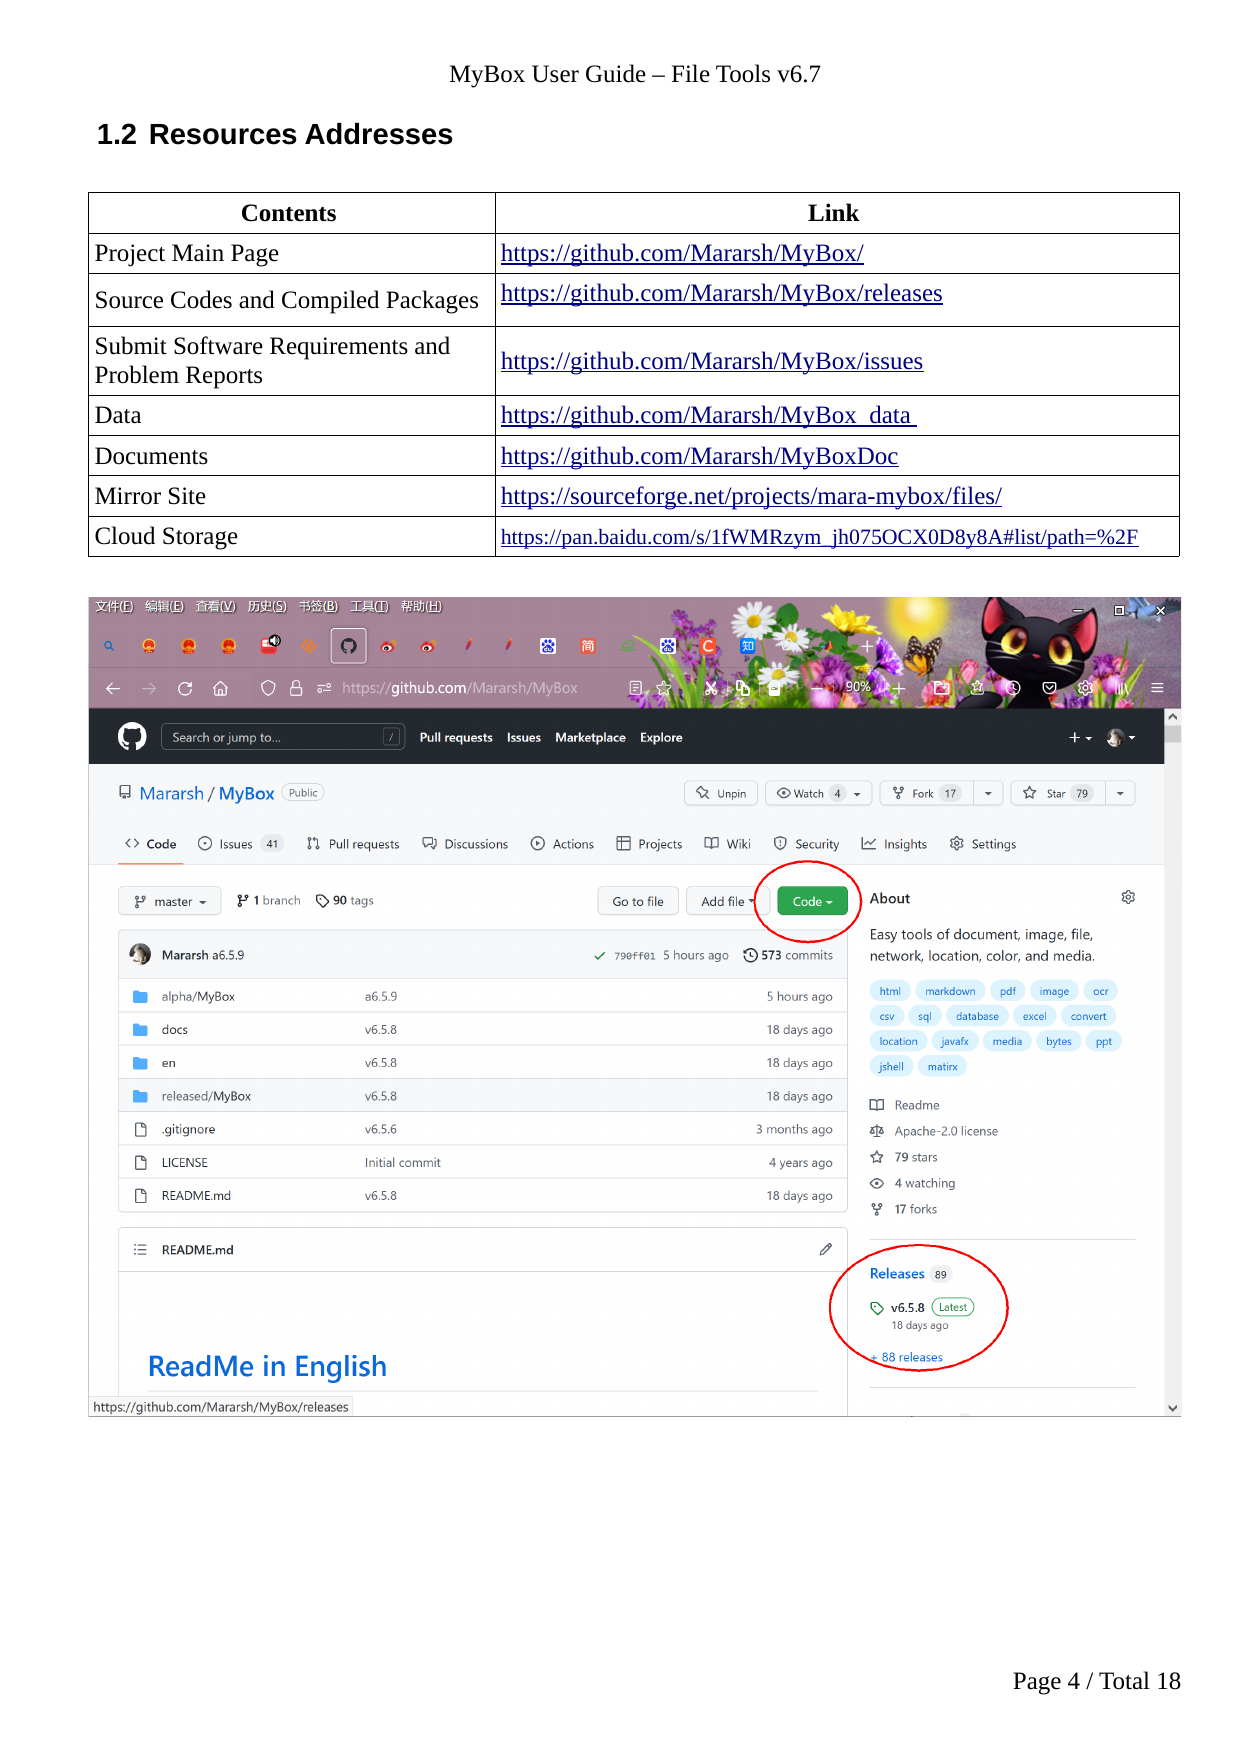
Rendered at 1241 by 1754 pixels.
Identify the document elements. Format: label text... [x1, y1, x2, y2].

picture [88, 597, 1182, 1417]
table_cell Documents [89, 436, 495, 475]
table_cell https://github.com/Mararsh/MyBox/releases [496, 274, 1179, 326]
table_cell Project Main Page [89, 234, 495, 273]
subtitle Resources Addresses [88, 117, 1181, 151]
table_cell Source Codes and Compiled Packages [89, 274, 495, 326]
table_cell https://pan.baidu.com/s/1fWMRzym_jh075OCX0D8y8A#list/path=%2F [496, 517, 1179, 556]
table_cell Data [89, 396, 495, 435]
table_cell https://github.com/Mararsh/MyBox_data [496, 396, 1179, 435]
table_cell https://github.com/Mararsh/MyBox/ [496, 234, 1179, 273]
table_cell Submit Software Requirements and Problem Reports [89, 327, 495, 394]
table_cell Cloud Storage [89, 517, 495, 556]
table_cell https://github.com/Mararsh/MyBoxDoc [496, 436, 1179, 475]
table_cell Mirror Site [89, 476, 495, 516]
table_cell https://github.com/Mararsh/MyBox/issues [496, 327, 1179, 394]
table_header Link [496, 193, 1179, 232]
table_header Contents [89, 193, 495, 232]
table_cell https://sourceforge.net/projects/mara-mybox/files/ [496, 476, 1179, 516]
